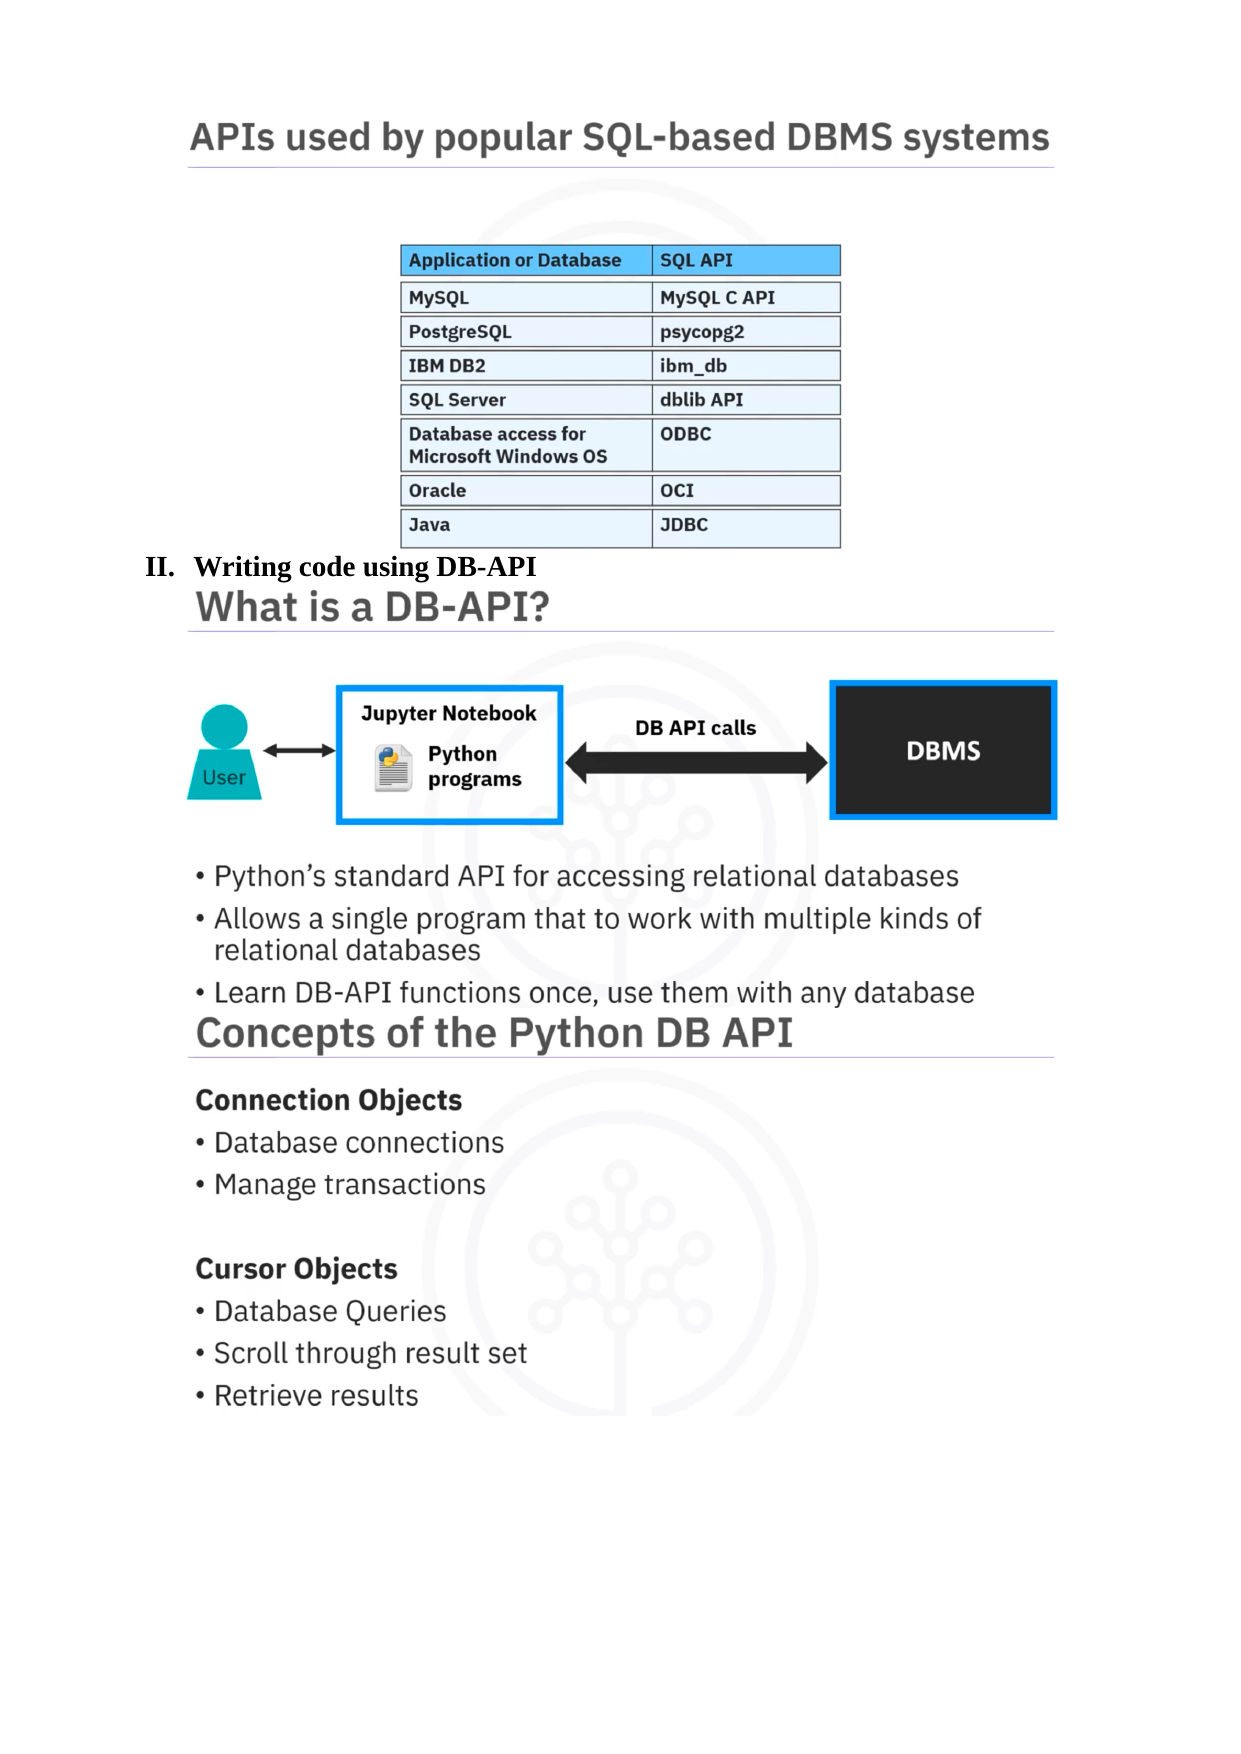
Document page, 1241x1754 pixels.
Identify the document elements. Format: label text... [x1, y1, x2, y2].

picture [118, 118, 1123, 550]
picture [118, 583, 1123, 1416]
list Writing code using DB-API [175, 550, 1122, 583]
